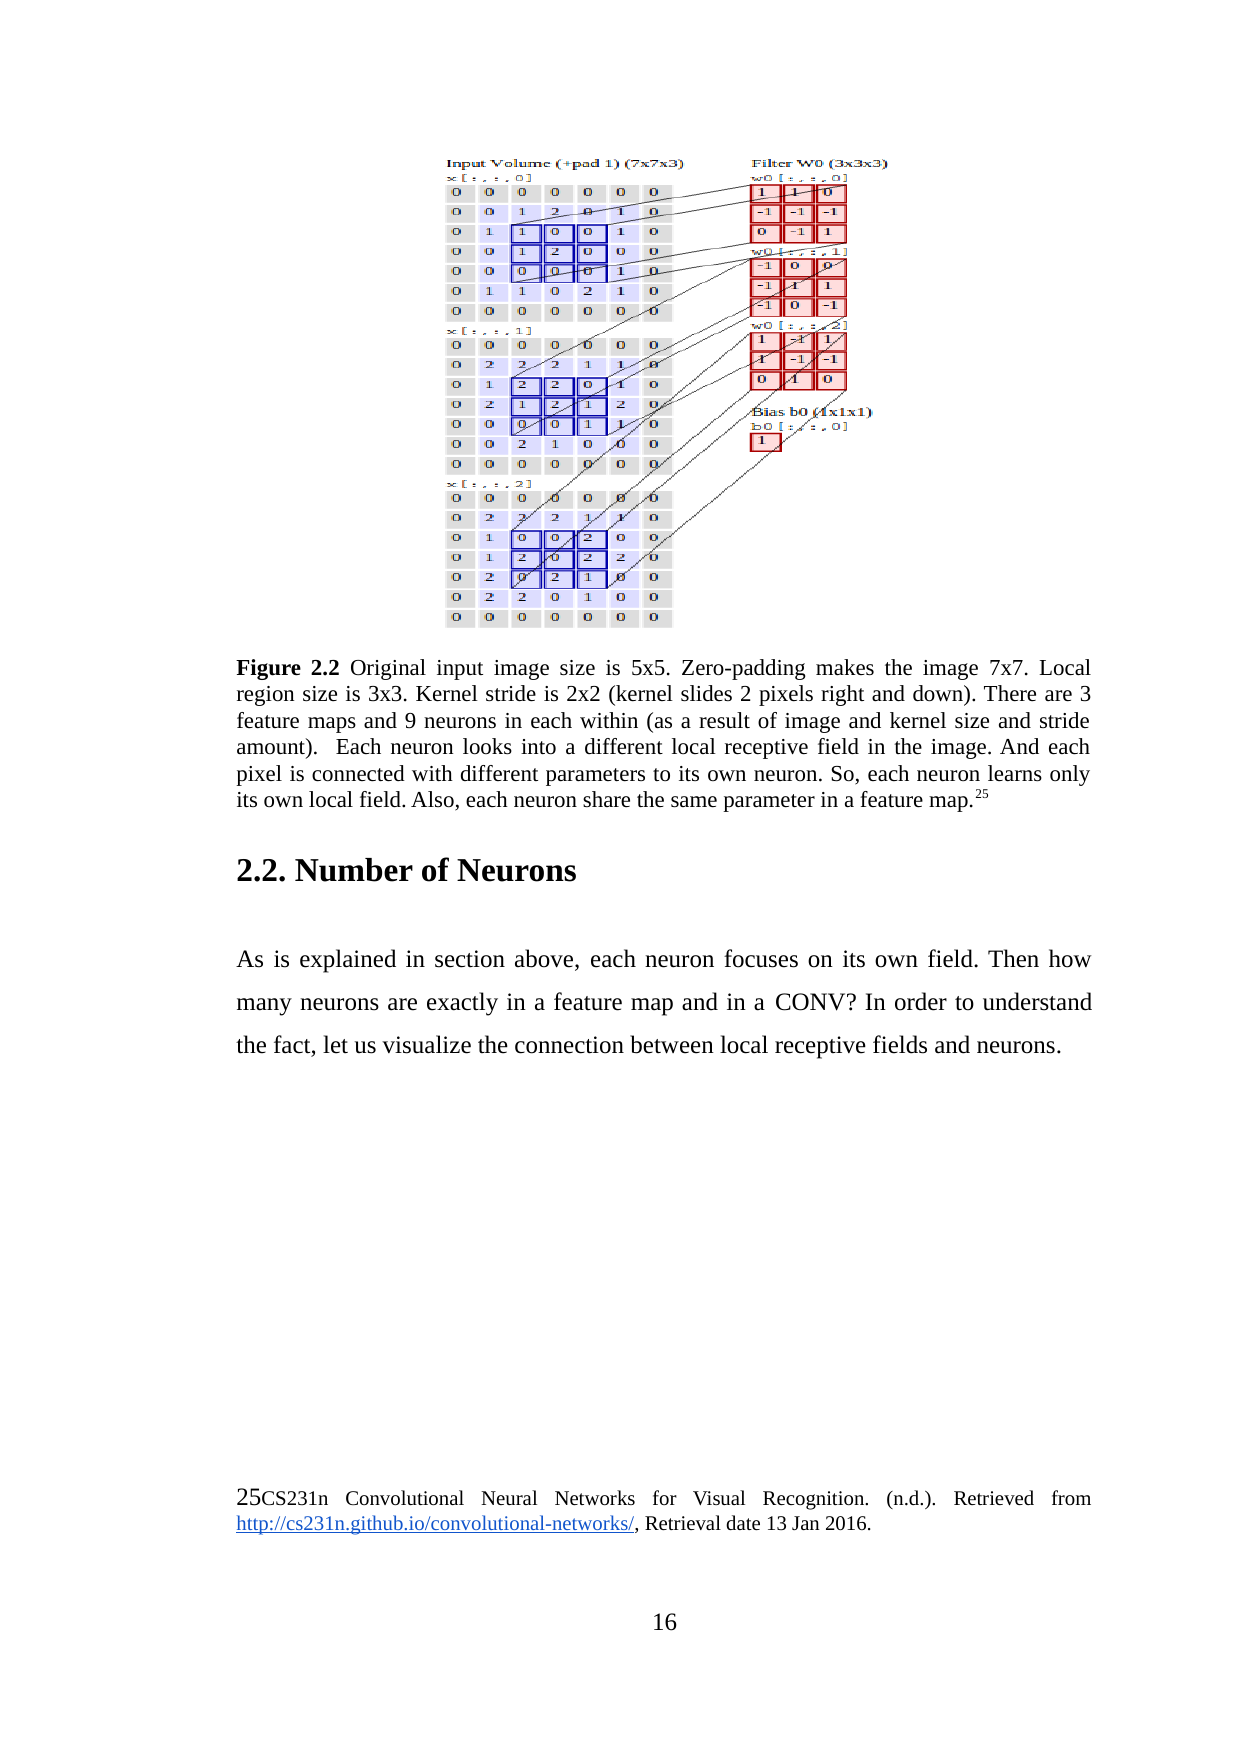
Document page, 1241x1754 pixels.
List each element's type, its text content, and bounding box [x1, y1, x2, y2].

picture [408, 147, 920, 640]
text As is explained in section above, each neuron focuses on its own field. Then how many neurons are exactly in a feature map and in a CONV? In order to understand the fact, let us visualize the connection between local receptive fields and neurons. [236, 944, 1093, 1059]
text CS231n Convolutional Neural Networks for Visual Recognition. (n.d.). Retrieved from http://cs231n.github.io/convolutional-networks/, Retrieval date 13 Jan 2016. [236, 1482, 1093, 1535]
subtitle 2.2. Number of Neurons [236, 850, 1093, 888]
text Figure 2.2 Original input image size is 5x5. Zero-padding makes the image 7x7. Local region size is 3x3. Kernel stride is 2x2 (kernel slides 2 pixels right and down). There are 3 feature maps and 9 neurons in each within (as a result of image and kernel size and stride amount). Each neuron looks into a different local receptive field in the image. And each pixel is connected with different parameters to its own neuron. So, each neuron learns only its own local field. Also, each neuron share the same parameter in a feature map. [236, 654, 1093, 812]
